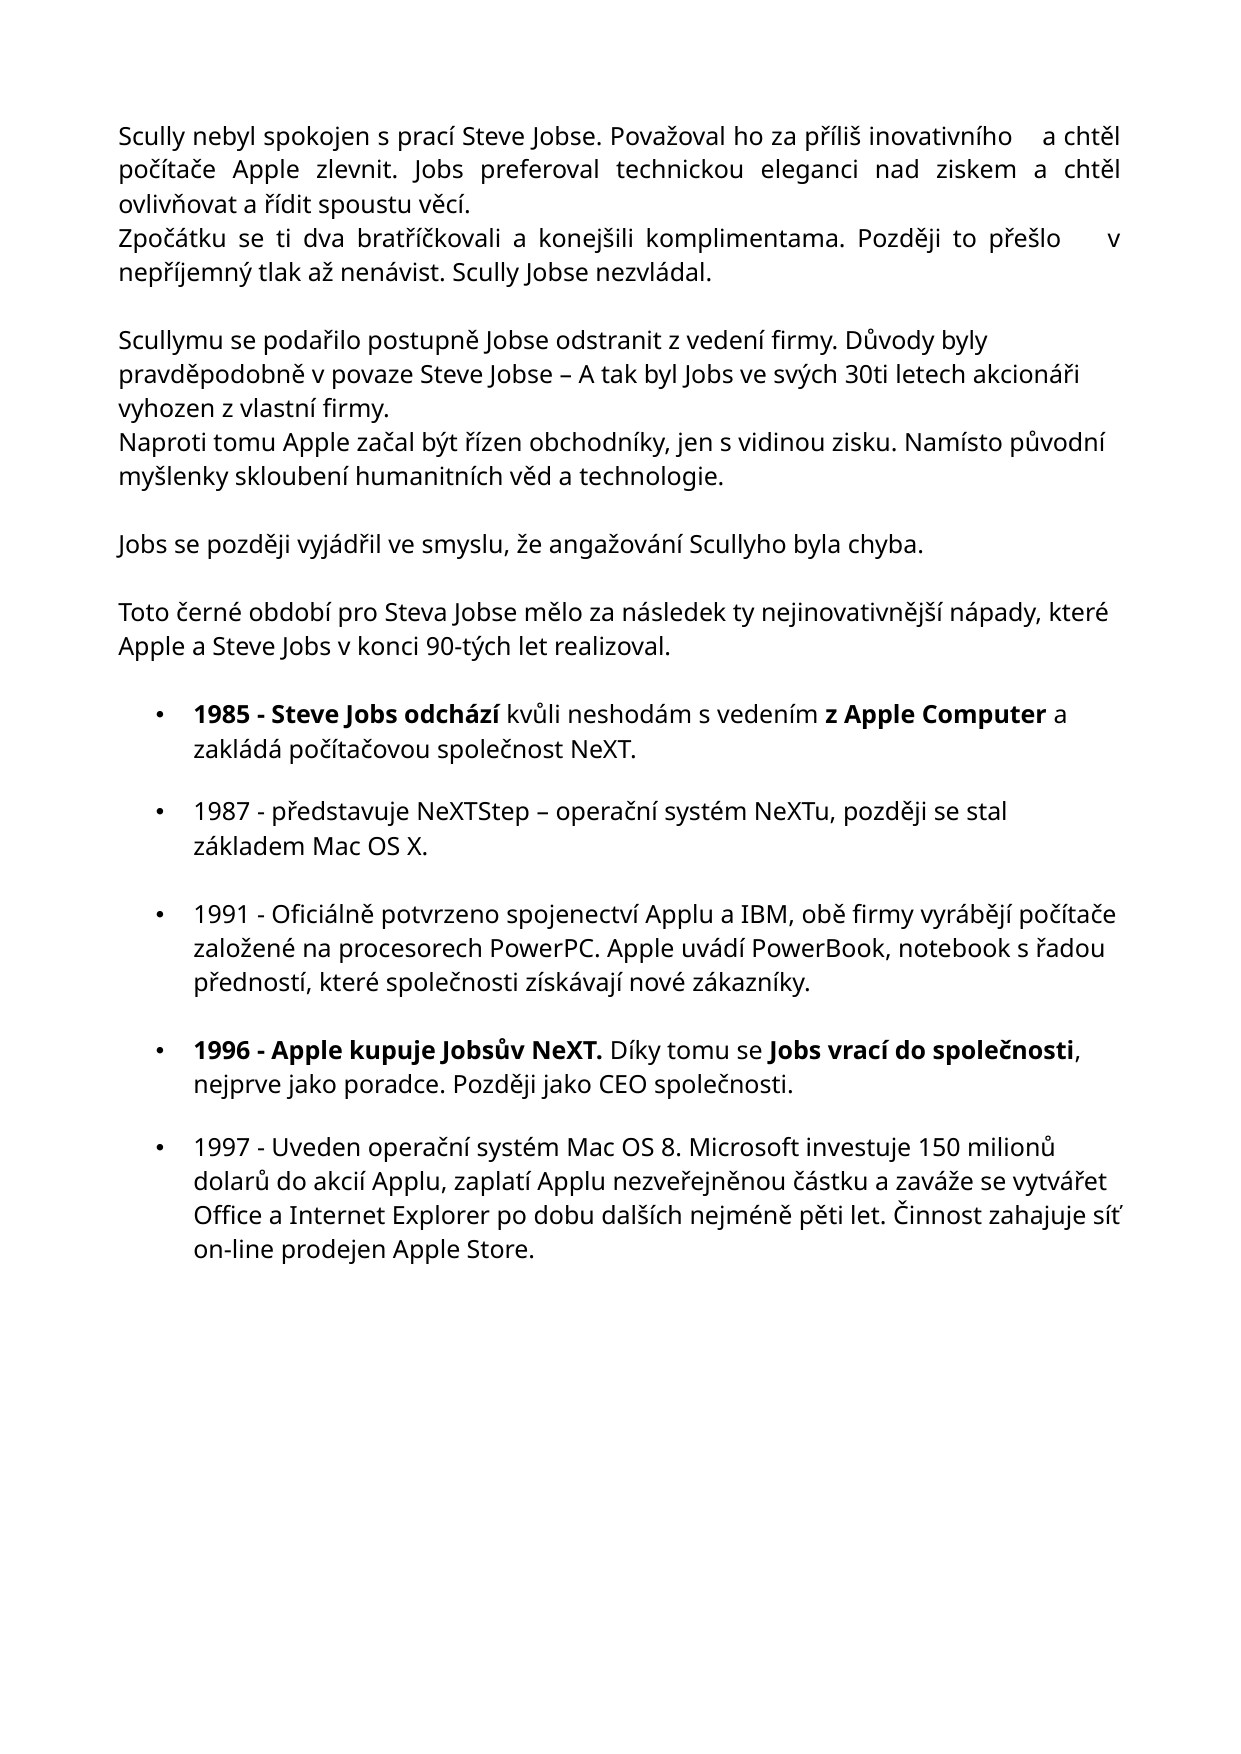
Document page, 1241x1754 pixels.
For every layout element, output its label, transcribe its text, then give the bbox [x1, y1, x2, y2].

text Jobs se později vyjádřil ve smyslu, že angažování Scullyho byla chyba. [118, 527, 1122, 561]
text Scullymu se podařilo postupně Jobse odstranit z vedení firmy. Důvody byly pravděpodobně v povaze Steve Jobse – A tak byl Jobs ve svých 30ti letech akcionáři vyhozen z vlastní firmy. Naproti tomu Apple začal být řízen obchodníky, jen s vidinou zisku. Namísto původní myšlenky skloubení humanitních věd a technologie. [118, 322, 1122, 493]
list 1991 - Oficiálně potvrzeno spojenectví Applu a IBM, obě firmy vyrábějí počítače založené na procesorech PowerPC. Apple uvádí PowerBook, notebook s řadou předností, které společnosti získávají nové zákazníky. [156, 896, 1122, 1032]
list 1997 - Uveden operační systém Mac OS 8. Microsoft investuje 150 milionů dolarů do akcií Applu, zaplatí Applu nezveřejněnou částku a zaváže se vytvářet Office a Internet Explorer po dobu dalších nejméně pěti let. Činnost zahajuje síť on-line prodejen Apple Store. [156, 1129, 1122, 1266]
list 1996 - Apple kupuje Jobsův NeXT. Díky tomu se Jobs vrací do společnosti, nejprve jako poradce. Později jako CEO společnosti. [156, 1032, 1122, 1129]
list 1985 - Steve Jobs odchází kvůli neshodám s vedením z Apple Computer a zakládá počítačovou společnost NeXT. [156, 697, 1122, 794]
text Zpočátku se ti dva bratříčkovali a konejšili komplimentama. Později to přešlo v nepříjemný tlak až nenávist. Scully Jobse nezvládal. [118, 220, 1122, 288]
list 1987 - představuje NeXTStep – operační systém NeXTu, později se stal základem Mac OS X. [156, 794, 1122, 896]
text Toto černé období pro Steva Jobse mělo za následek ty nejinovativnější nápady, které Apple a Steve Jobs v konci 90-tých let realizoval. [118, 595, 1122, 663]
text Scully nebyl spokojen s prací Steve Jobse. Považoval ho za příliš inovativního a chtěl počítače Apple zlevnit. Jobs preferoval technickou eleganci nad ziskem a chtěl ovlivňovat a řídit spoustu věcí. [118, 118, 1122, 220]
